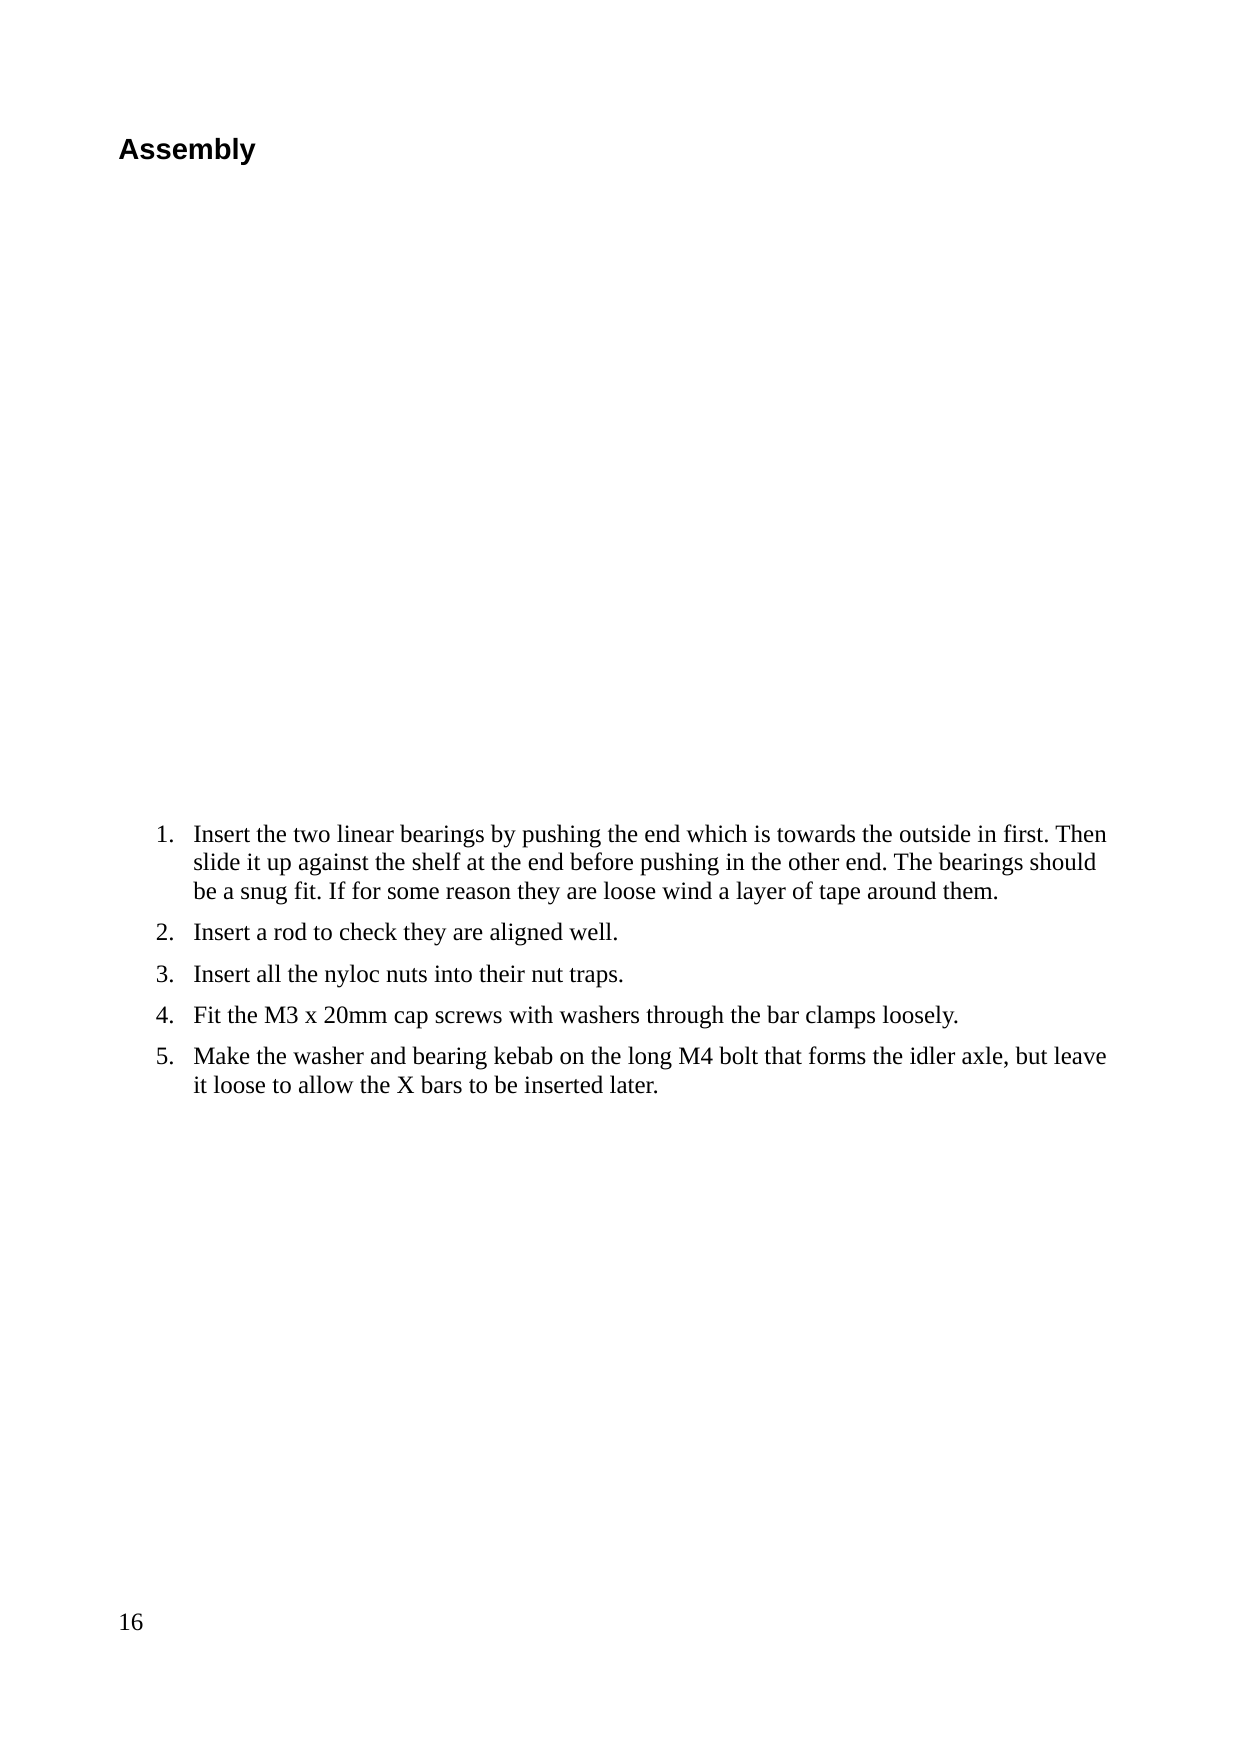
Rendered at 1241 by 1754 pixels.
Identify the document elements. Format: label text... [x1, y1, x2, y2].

list Fit the M3 x 20mm cap screws with washers through the bar clamps loosely. [156, 1000, 1122, 1029]
list Make the washer and bearing kebab on the long M4 bolt that forms the idler axle, but leave it loose to allow the X bars to be inserted later. [156, 1041, 1122, 1099]
list Insert the two linear bearings by pushing the end which is towards the outside in first. Then slide it up against the shelf at the end before pushing in the other end. The bearings should be a snug fit. If for some reason they are loose wind a layer of tape around them. [156, 819, 1122, 905]
subtitle Assembly [118, 132, 1122, 165]
list Insert a rod to check they are aligned well. [156, 917, 1122, 946]
list Insert all the nyloc nuts into their nut traps. [156, 959, 1122, 987]
